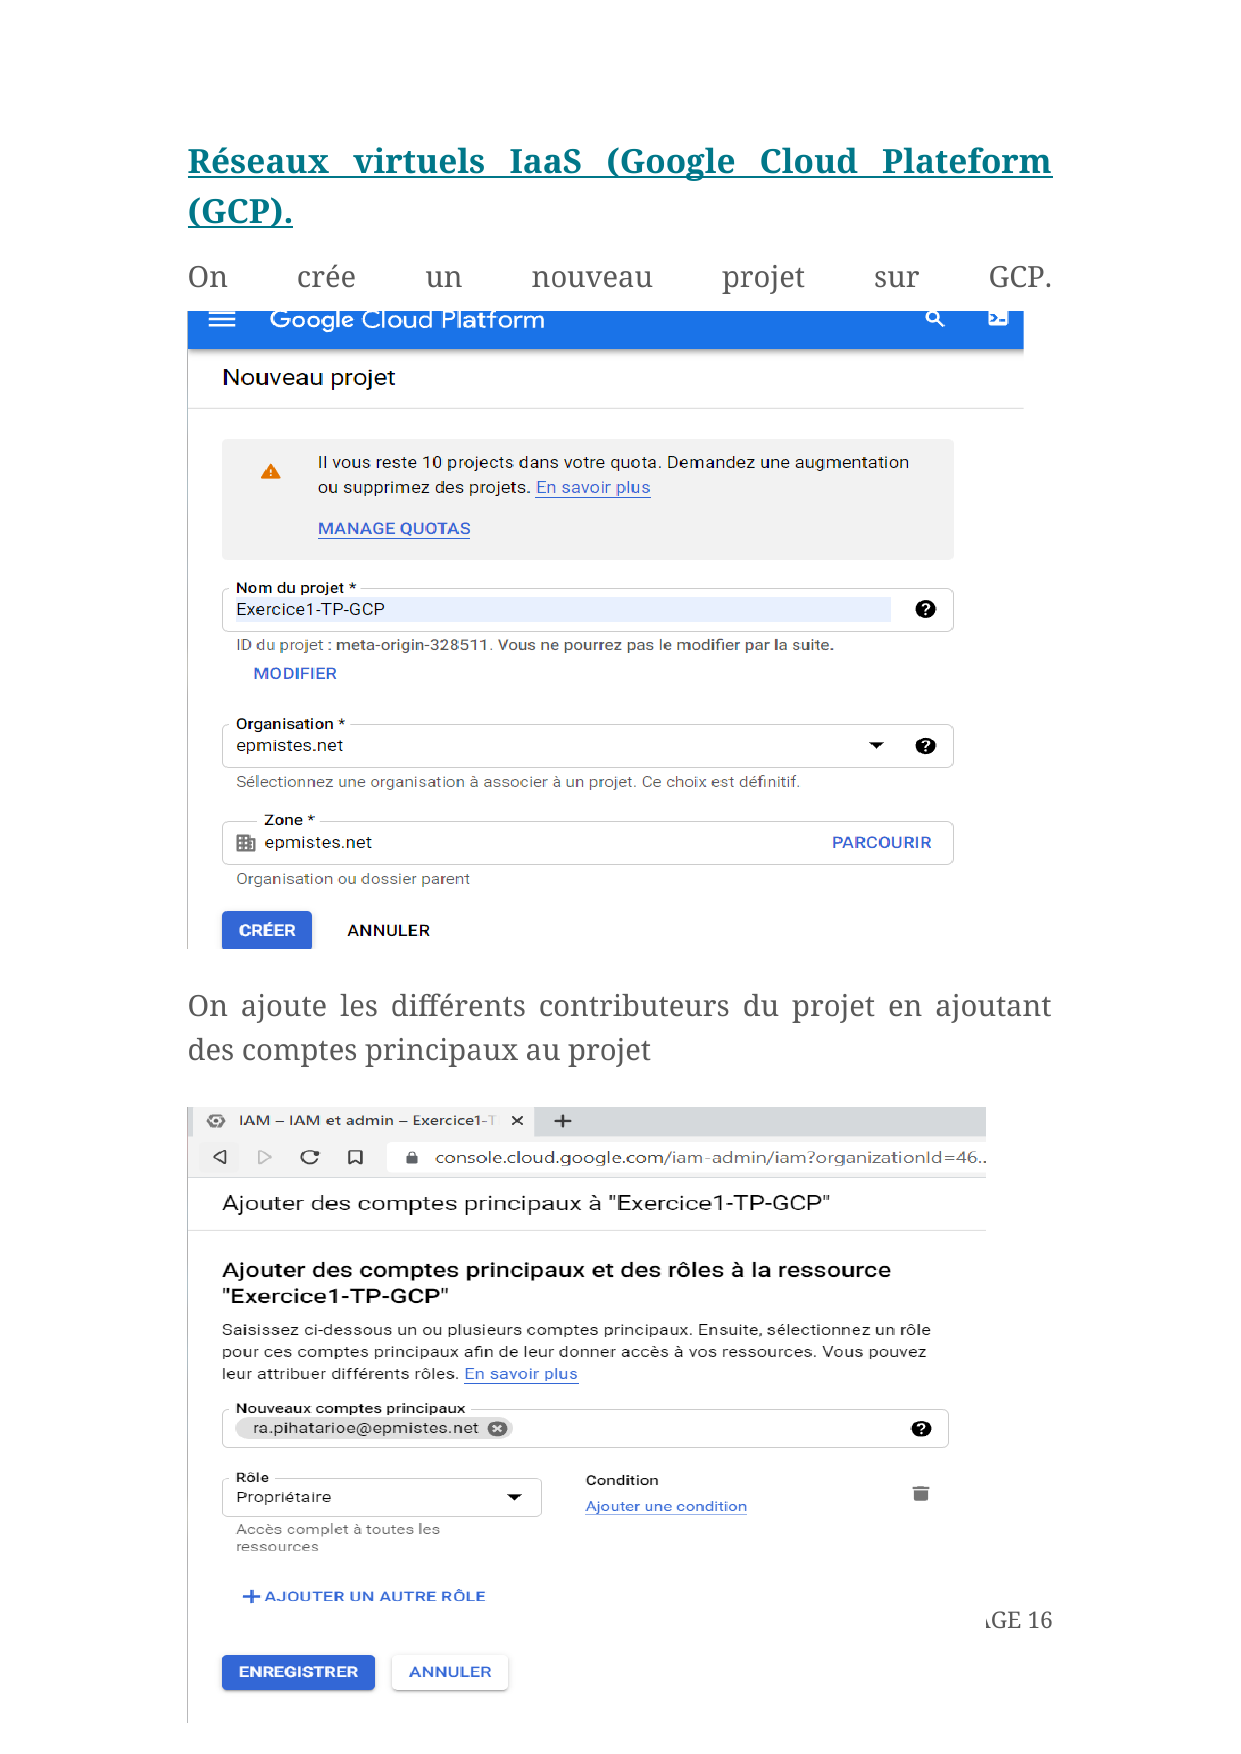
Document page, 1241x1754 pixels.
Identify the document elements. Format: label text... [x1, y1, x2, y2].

subtitle Réseaux virtuels IaaS (Google Cloud Plateform [187, 137, 1053, 176]
text On ajoute les différents contributeurs du projet en ajoutant des comptes principaux au projet [187, 985, 1053, 1069]
subtitle (GCP). [187, 177, 1053, 233]
text On crée un nouveau projet sur GCP. [187, 256, 1053, 949]
